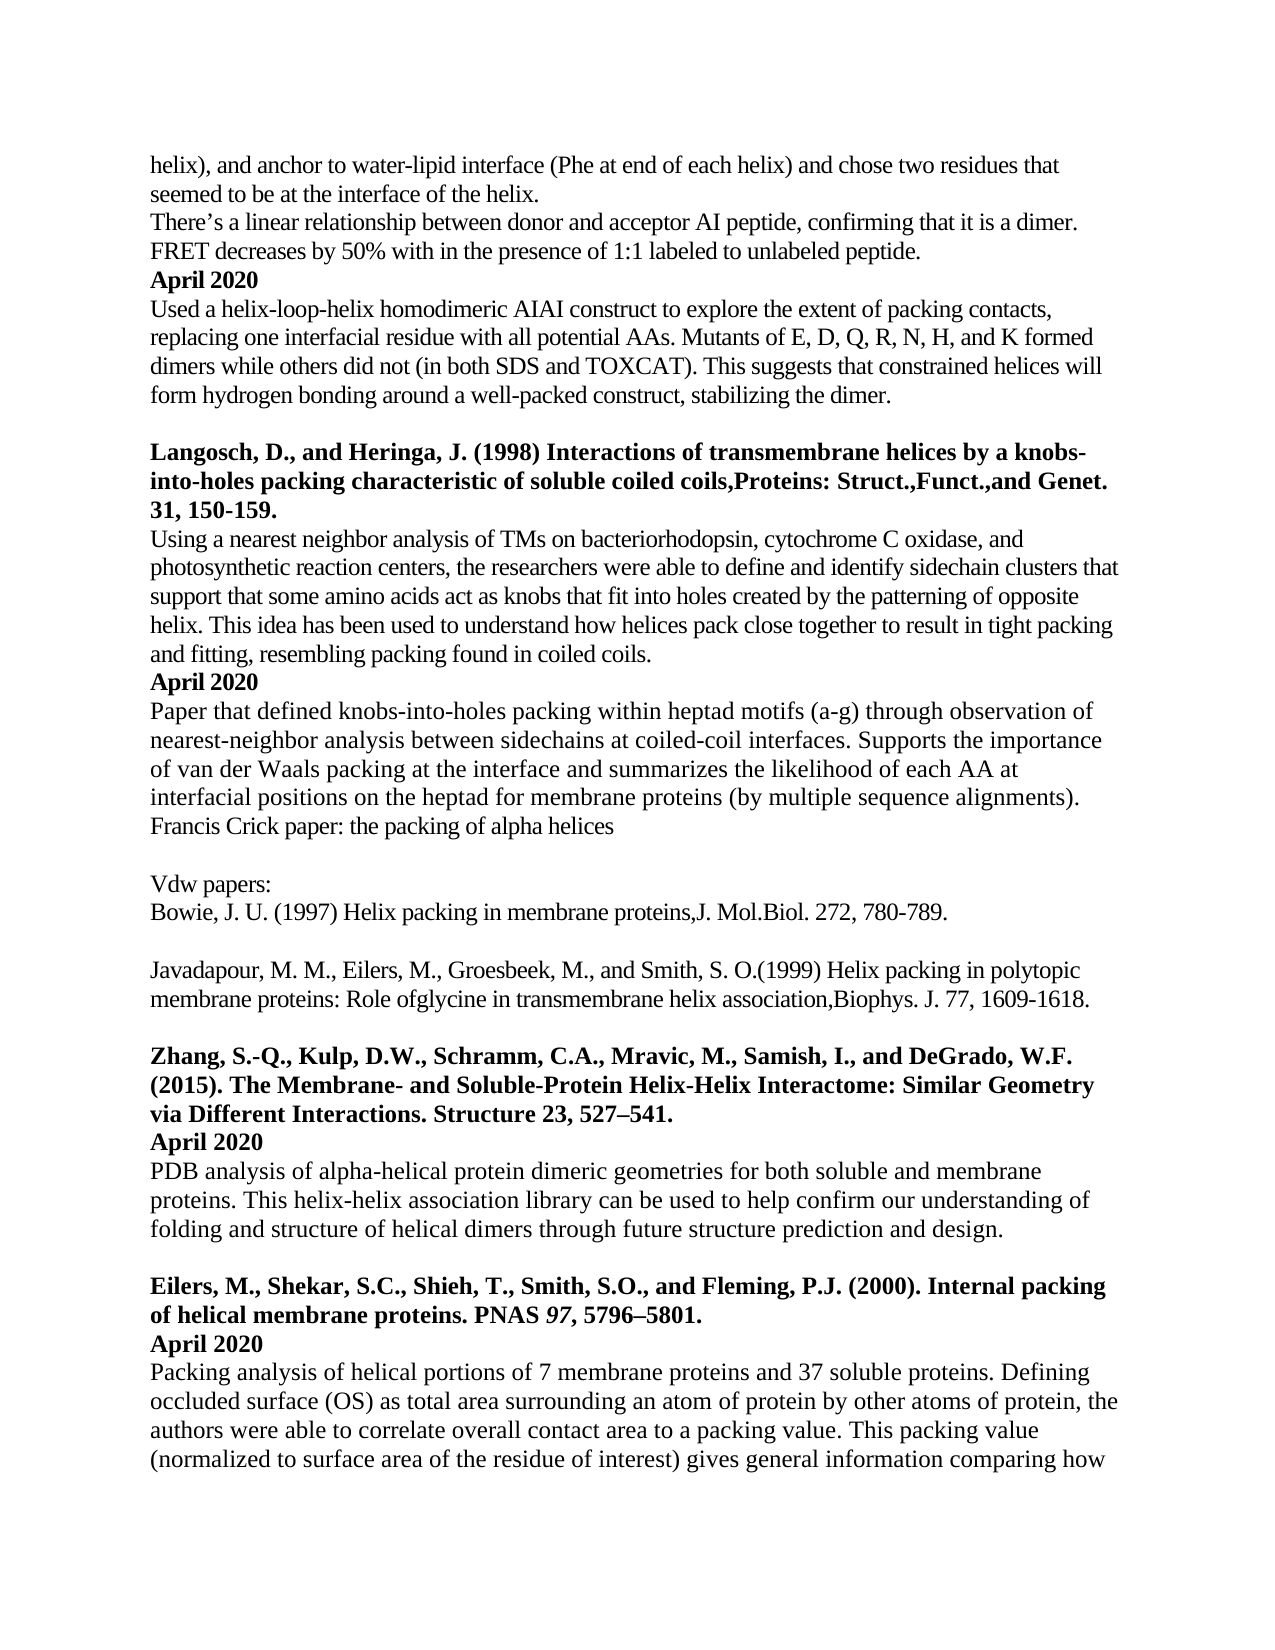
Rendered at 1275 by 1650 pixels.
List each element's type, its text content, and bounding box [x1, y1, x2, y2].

text Using a nearest neighbor analysis of TMs on bacteriorhodopsin, cytochrome C oxidase, and photosynthetic reaction centers, the researchers were able to define and identify sidechain clusters that support that some amino acids act as knobs that fit into holes created by the patterning of opposite helix. This idea has been used to understand how helices pack close together to result in tight packing and fitting, resembling packing found in coiled coils. [150, 524, 1125, 667]
text Eilers, M., Shekar, S.C., Shieh, T., Smith, S.O., and Fleming, P.J. (2000). Internal packing of helical membrane proteins. PNAS 97, 5796–5801. [150, 1271, 1125, 1329]
text helix), and anchor to water-lipid interface (Phe at end of each helix) and chose two residues that seemed to be at the interface of the helix. [150, 150, 1125, 207]
text Paper that defined knobs-into-holes packing within heptad motifs (a-g) through observation of nearest-neighbor analysis between sidechains at coiled-coil interfaces. Supports the importance of van der Waals packing at the interface and summarizes the likelihood of each AA at interfacial positions on the heptad for membrane proteins (by multiple sequence alignments). [150, 696, 1125, 811]
text April 2020 [150, 667, 1125, 696]
text Zhang, S.-Q., Kulp, D.W., Schramm, C.A., Mravic, M., Samish, I., and DeGrado, W.F. (2015). The Membrane- and Soluble-Protein Helix-Helix Interactome: Similar Geometry via Different Interactions. Structure 23, 527–541. [150, 1041, 1125, 1127]
text Bowie, J. U. (1997) Helix packing in membrane proteins,J. Mol.Biol. 272, 780-789. [150, 897, 1125, 926]
text Used a helix-loop-helix homodimeric AIAI construct to explore the extent of packing contacts, replacing one interfacial residue with all potential AAs. Mutants of E, D, Q, R, N, H, and K formed dimers while others did not (in both SDS and TOXCAT). This suggests that constrained helices will form hydrogen bonding around a well-packed construct, stabilizing the dimer. [150, 294, 1125, 409]
text April 2020 [150, 265, 1125, 294]
text April 2020 [150, 1127, 1125, 1156]
text There’s a linear relationship between donor and acceptor AI peptide, confirming that it is a dimer. FRET decreases by 50% with in the presence of 1:1 labeled to unlabeled peptide. [150, 207, 1125, 265]
text April 2020 [150, 1329, 1125, 1357]
text Javadapour, M. M., Eilers, M., Groesbeek, M., and Smith, S. O.(1999) Helix packing in polytopic membrane proteins: Role ofglycine in transmembrane helix association,Biophys. J. 77, 1609-1618. [150, 955, 1125, 1012]
text Vdw papers: [150, 869, 1125, 897]
text PDB analysis of alpha-helical protein dimeric geometries for both soluble and membrane proteins. This helix-helix association library can be used to help confirm our understanding of folding and structure of helical dimers through future structure prediction and design. [150, 1156, 1125, 1242]
text Francis Crick paper: the packing of alpha helices [150, 811, 1125, 840]
text Packing analysis of helical portions of 7 membrane proteins and 37 soluble proteins. Defining occluded surface (OS) as total area surrounding an atom of protein by other atoms of protein, the authors were able to correlate overall contact area to a packing value. This packing value (normalized to surface area of the residue of interest) gives general information comparing how [150, 1357, 1125, 1472]
text Langosch, D., and Heringa, J. (1998) Interactions of transmembrane helices by a knobs-into-holes packing characteristic of soluble coiled coils,Proteins: Struct.,Funct.,and Genet. 31, 150-159. [150, 437, 1125, 524]
